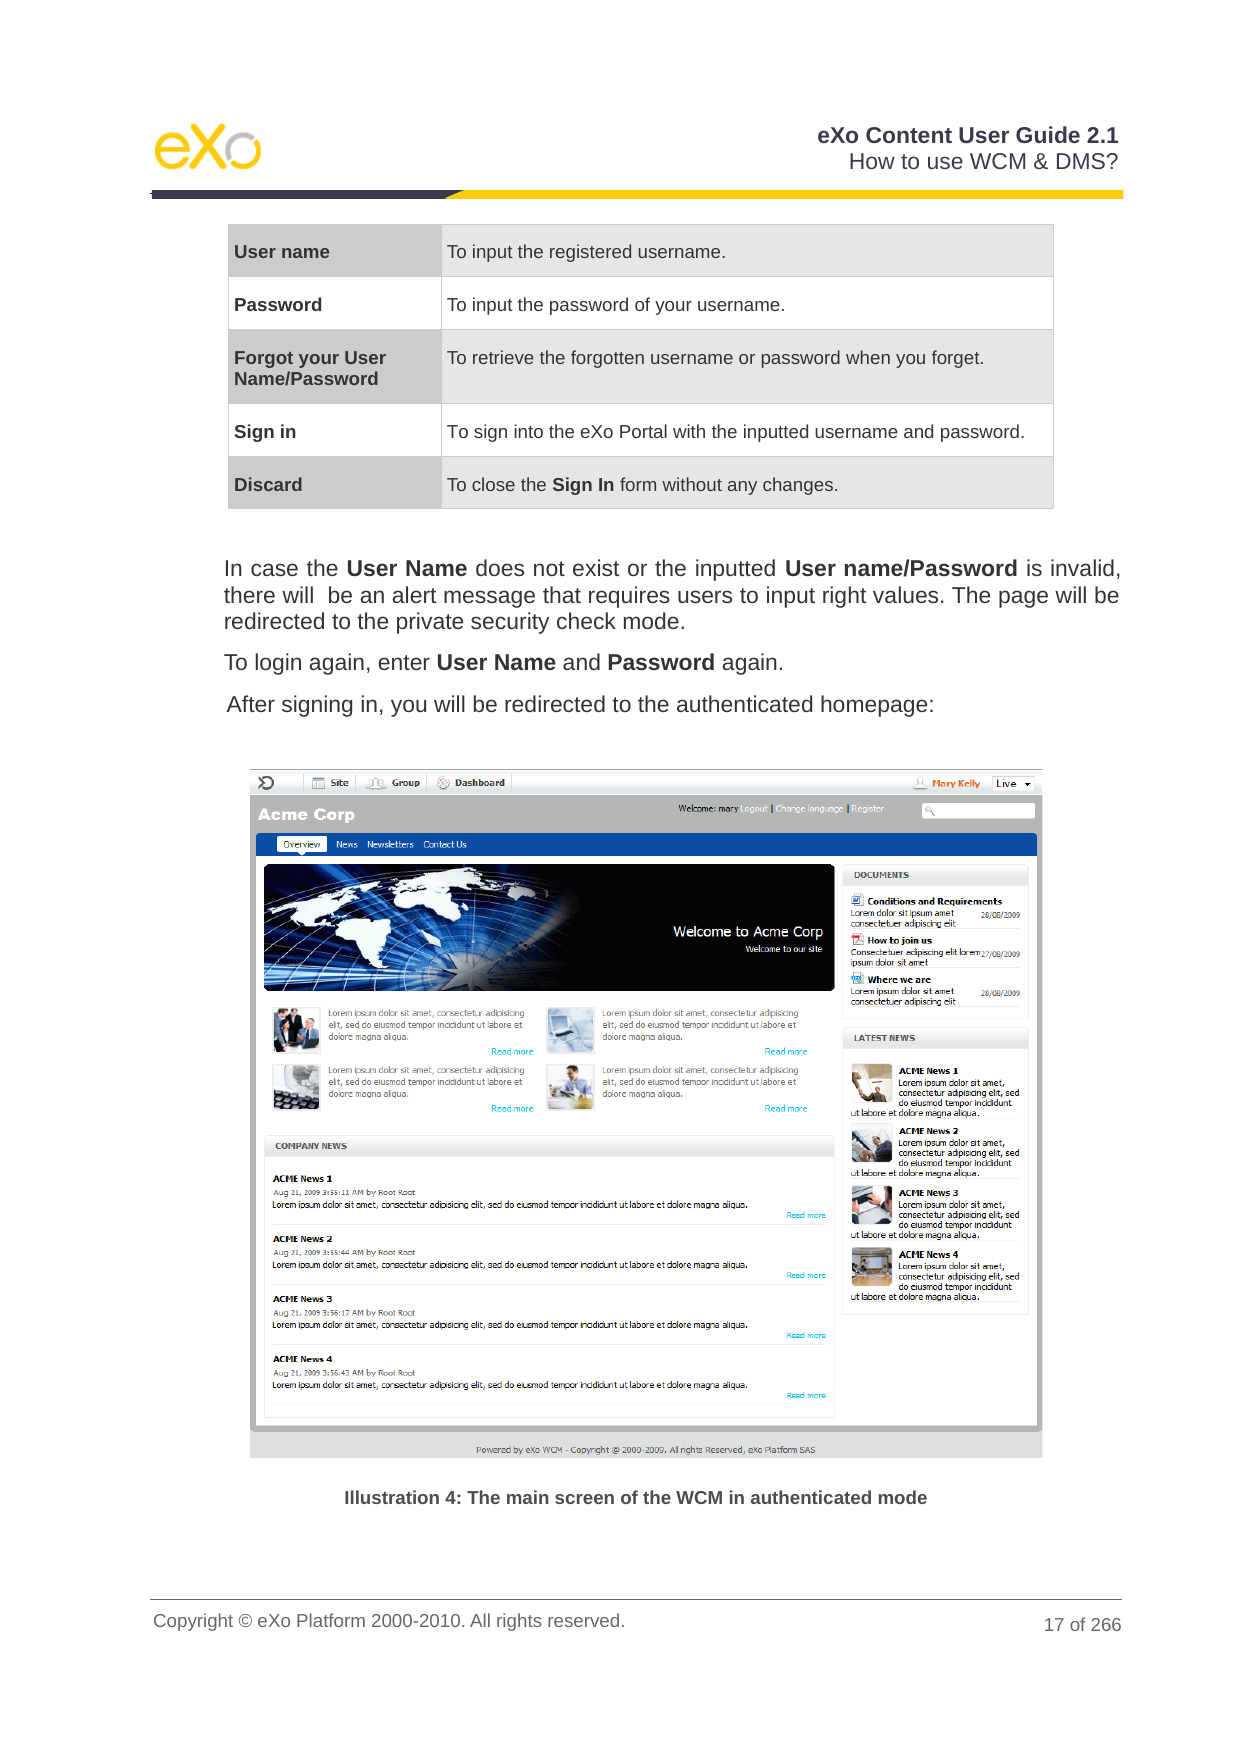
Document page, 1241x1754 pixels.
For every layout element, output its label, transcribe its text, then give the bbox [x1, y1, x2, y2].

table_cell Discard [229, 457, 441, 508]
picture [250, 769, 1043, 1458]
table_cell To input the password of your username. [442, 277, 1053, 329]
table_header User name [229, 225, 441, 276]
table_cell To sign into the eXo Portal with the inputted username and password. [442, 404, 1053, 456]
table_cell To close the Sign In form without any changes. [442, 457, 1053, 508]
list Illustration 4: The main screen of the WCM in authenticated mode [229, 844, 1042, 1509]
picture [155, 123, 262, 170]
text To login again, enter User Name and Password again. [223, 649, 1122, 676]
table_cell Forgot your User Name/Password [229, 330, 441, 403]
table_cell Sign in [229, 404, 441, 456]
picture [151, 190, 1124, 199]
table_cell Password [229, 277, 441, 329]
list After signing in, you will be redirected to the authenticated homepage: [189, 691, 1122, 717]
table_cell To retrieve the forgotten username or password when you forget. [442, 330, 1053, 403]
text In case the User Name does not exist or the inputted User name/Password is invalid, there will be an alert message that requires users to input right values. The page will be redirected to the private security check mode. [223, 555, 1122, 634]
table_header To input the registered username. [442, 225, 1053, 276]
